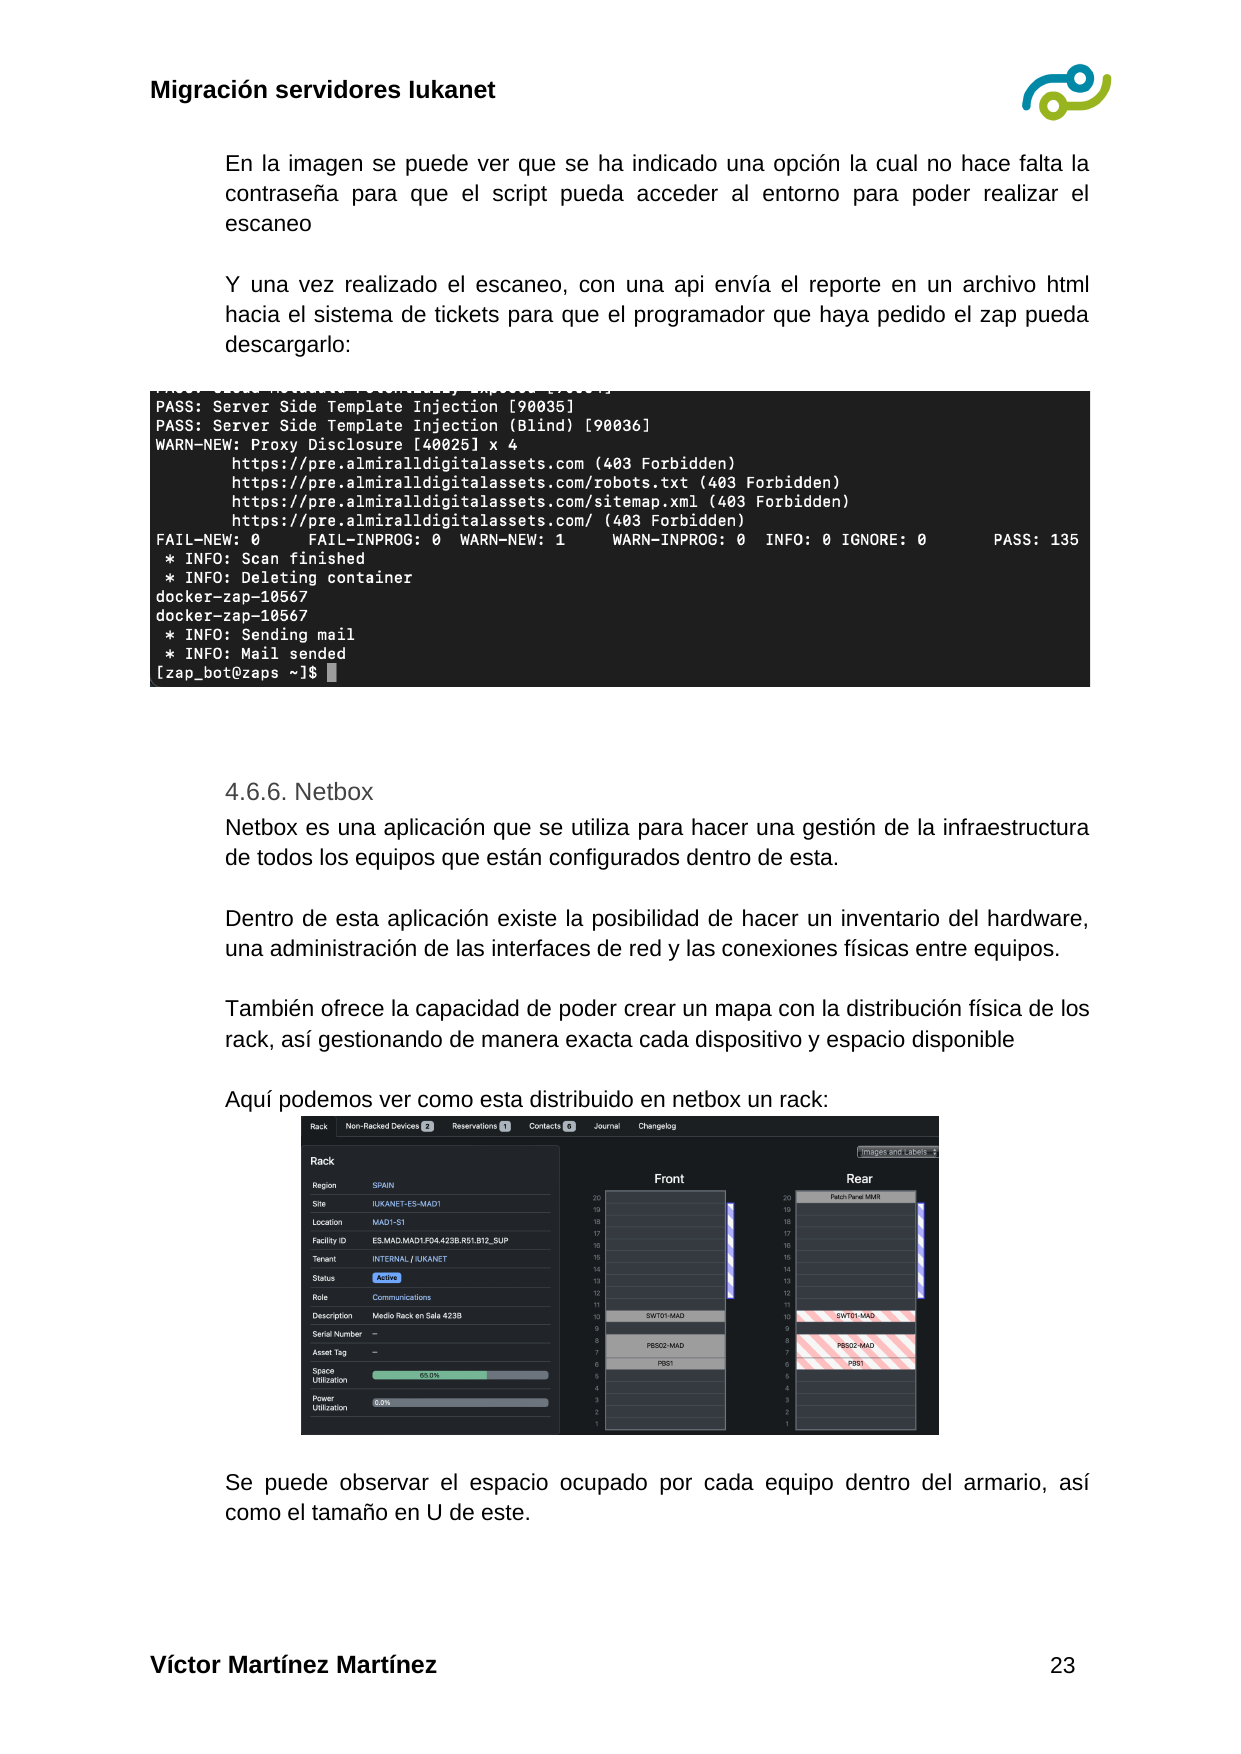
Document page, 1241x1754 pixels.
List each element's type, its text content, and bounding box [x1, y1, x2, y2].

text Dentro de esta aplicación existe la posibilidad de hacer un inventario del hardware, una administración de las interfaces de red y las conexiones físicas entre equipos. [225, 905, 1090, 961]
text Netbox es una aplicación que se utiliza para hacer una gestión de la infraestructura de todos los equipos que están configurados dentro de esta. [225, 814, 1090, 871]
text Y una vez realizado el escaneo, con una api envía el reporte en un archivo html hacia el sistema de tickets para que el programador que haya pedido el zap pueda descargarlo: [225, 271, 1090, 358]
subtitle 4.6.6. Netbox [150, 777, 1090, 806]
picture [150, 391, 1091, 687]
text También ofrece la capacidad de poder crear un mapa con la distribución física de los rack, así gestionando de manera exacta cada dispositivo y espacio disponible [225, 995, 1090, 1052]
text Aquí podemos ver como esta distribuido en netbox un rack: [150, 1086, 1090, 1112]
text Se puede observar el espacio ocupado por cada equipo dentro del armario, así como el tamaño en U de este. [225, 1469, 1090, 1526]
picture [1018, 59, 1034, 122]
text En la imagen se puede ver que se ha indicado una opción la cual no hace falta la contraseña para que el script pueda acceder al entorno para poder realizar el escaneo [225, 150, 1090, 237]
picture [301, 1116, 939, 1435]
